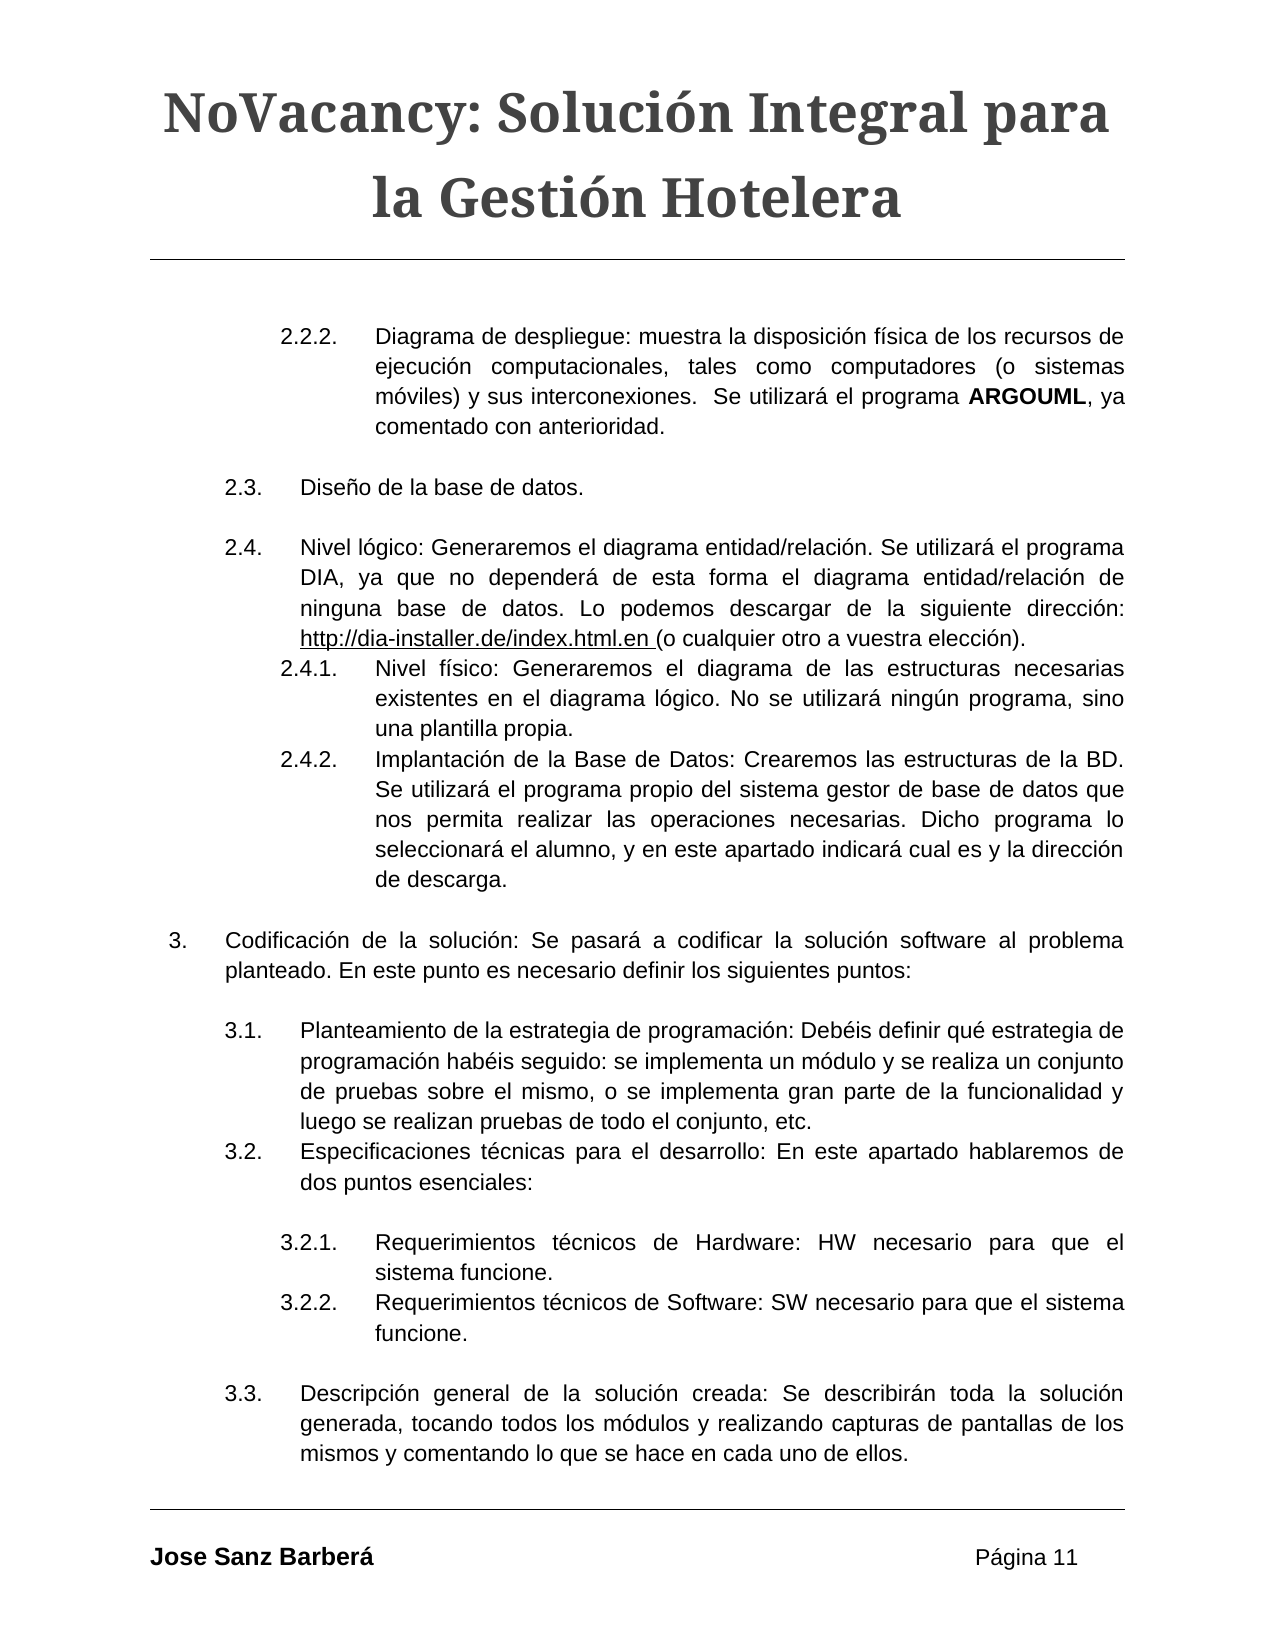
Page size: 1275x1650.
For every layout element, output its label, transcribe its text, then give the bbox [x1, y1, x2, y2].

list Nivel físico: Generaremos el diagrama de las estructuras necesarias existentes en el diagrama lógico. No se utilizará ningún programa, sino una plantilla propia. [337, 655, 1125, 742]
list Especificaciones técnicas para el desarrollo: En este apartado hablaremos de dos puntos esenciales: [262, 1138, 1125, 1195]
list Planteamiento de la estrategia de programación: Debéis definir qué estrategia de programación habéis seguido: se implementa un módulo y se realiza un conjunto de pruebas sobre el mismo, o se implementa gran parte de la funcionalidad y luego se realizan pruebas de todo el conjunto, etc. [262, 1017, 1125, 1134]
list Nivel lógico: Generaremos el diagrama entidad/relación. Se utilizará el programa DIA, ya que no dependerá de esta forma el diagrama entidad/relación de ninguna base de datos. Lo podemos descargar de la siguiente dirección: http://dia-installer.de/index.html.en (o cualquier otro a vuestra elección). [262, 534, 1125, 651]
list Descripción general de la solución creada: Se describirán toda la solución generada, tocando todos los módulos y realizando capturas de pantallas de los mismos y comentando lo que se hace en cada uno de ellos. [262, 1380, 1125, 1467]
list Diagrama de despliegue: muestra la disposición física de los recursos de ejecución computacionales, tales como computadores (o sistemas móviles) y sus interconexiones. Se utilizará el programa ARGOUML, ya comentado con anterioridad. [337, 323, 1125, 440]
list Implantación de la Base de Datos: Crearemos las estructuras de la BD. Se utilizará el programa propio del sistema gestor de base de datos que nos permita realizar las operaciones necesarias. Dicho programa lo seleccionará el alumno, y en este apartado indicará cual es y la dirección de descarga. [337, 746, 1125, 893]
list Requerimientos técnicos de Hardware: HW necesario para que el sistema funcione. [337, 1229, 1125, 1286]
list Requerimientos técnicos de Software: SW necesario para que el sistema funcione. [337, 1289, 1125, 1346]
list Diseño de la base de datos. [262, 474, 1125, 500]
list Codificación de la solución: Se pasará a codificar la solución software al problema planteado. En este punto es necesario definir los siguientes puntos: [187, 927, 1125, 983]
